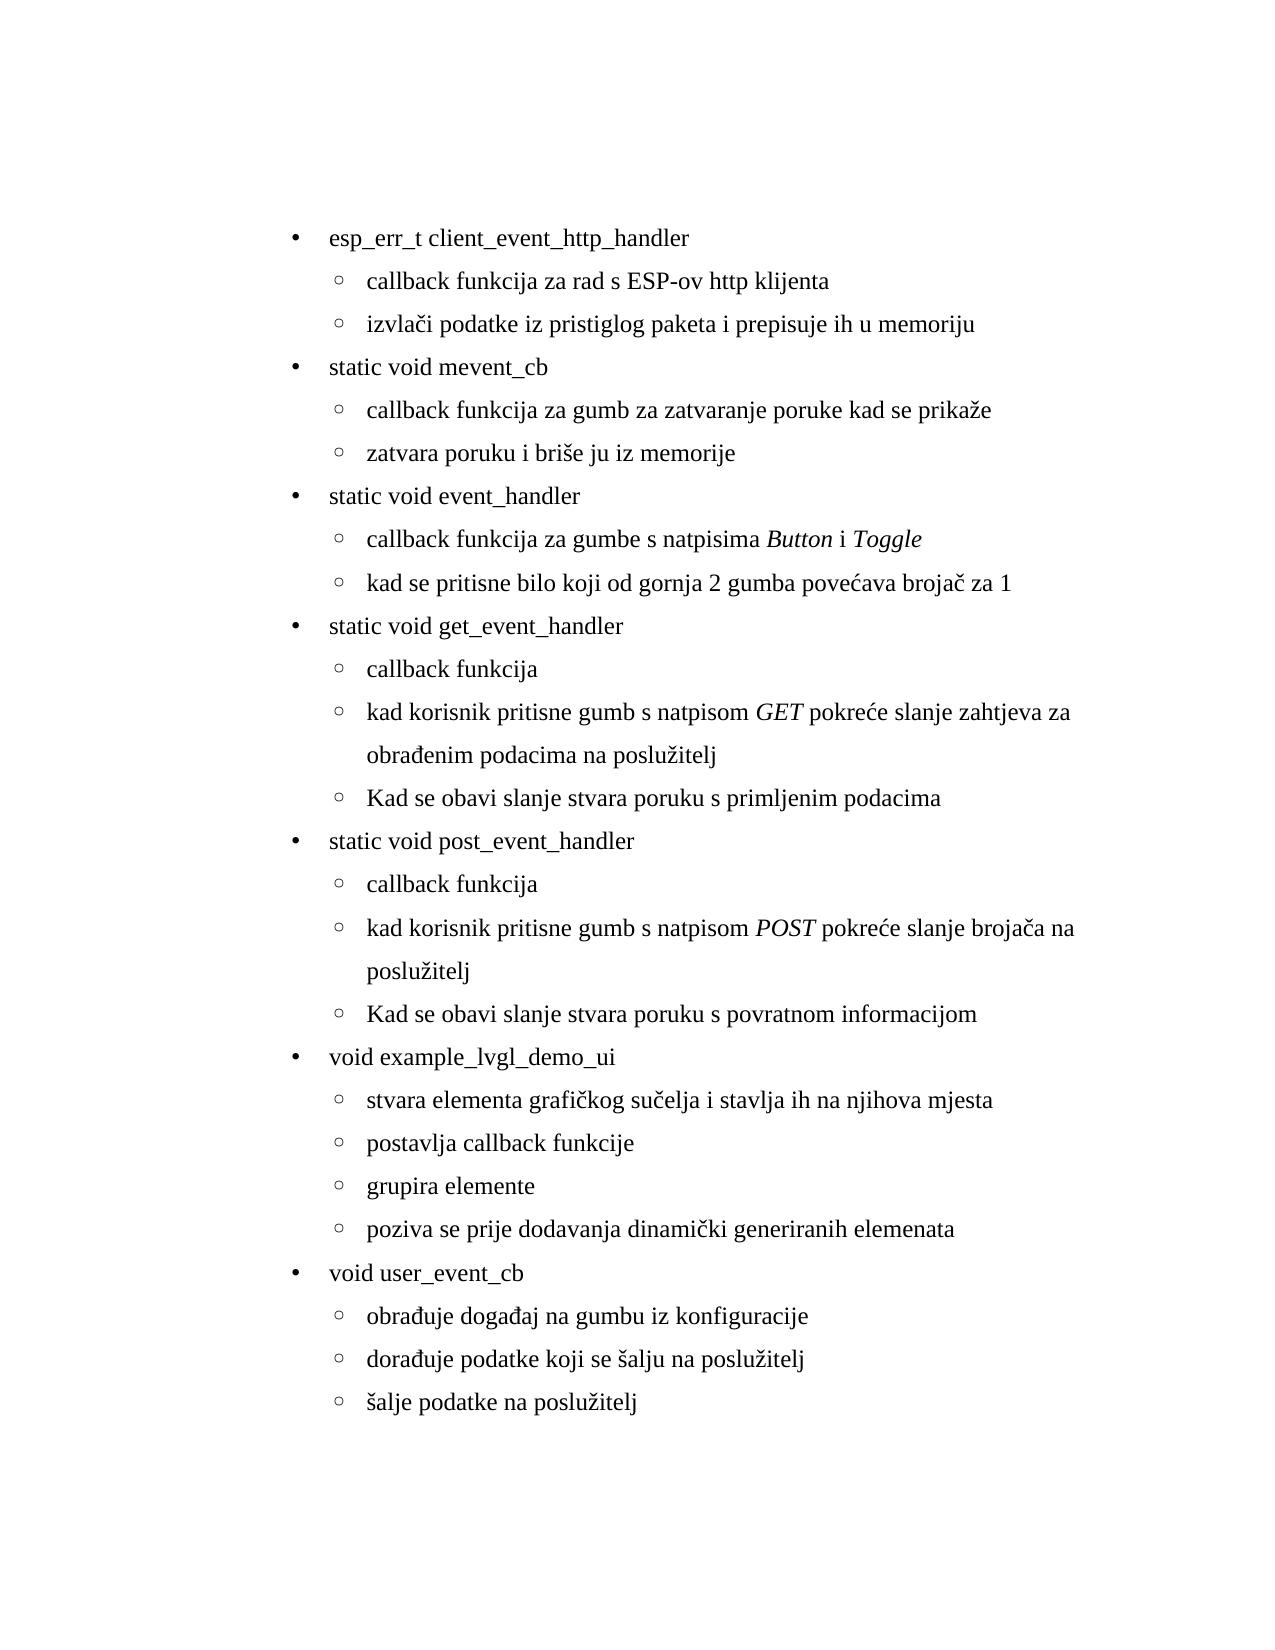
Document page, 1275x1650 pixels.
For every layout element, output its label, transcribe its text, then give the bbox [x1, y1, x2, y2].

list Kad se obavi slanje stvara poruku s primljenim podacima [329, 783, 1127, 812]
list callback funkcija [329, 869, 1127, 898]
list esp_err_t client_event_http_handler [291, 223, 1127, 251]
list callback funkcija [329, 654, 1127, 683]
list poziva se prije dodavanja dinamički generiranih elemenata [329, 1214, 1127, 1243]
list Kad se obavi slanje stvara poruku s povratnom informacijom [329, 999, 1127, 1028]
list static void post_event_handler [291, 826, 1127, 855]
list obrađuje događaj na gumbu iz konfiguracije [329, 1301, 1127, 1329]
list callback funkcija za gumbe s natpisima Button i Toggle [329, 524, 1127, 553]
list šalje podatke na poslužitelj [329, 1387, 1127, 1416]
list kad korisnik pritisne gumb s natpisom POST pokreće slanje brojača na poslužitelj [329, 913, 1127, 984]
list void user_event_cb [291, 1258, 1127, 1286]
list callback funkcija za gumb za zatvaranje poruke kad se prikaže [329, 395, 1127, 424]
list callback funkcija za rad s ESP-ov http klijenta [329, 266, 1127, 294]
list static void mevent_cb [291, 352, 1127, 381]
list dorađuje podatke koji se šalju na poslužitelj [329, 1344, 1127, 1373]
list kad se pritisne bilo koji od gornja 2 gumba povećava brojač za 1 [329, 568, 1127, 596]
list static void event_handler [291, 481, 1127, 510]
list postavlja callback funkcije [329, 1128, 1127, 1157]
list grupira elemente [329, 1171, 1127, 1200]
list izvlači podatke iz pristiglog paketa i prepisuje ih u memoriju [329, 309, 1127, 338]
list void example_lvgl_demo_ui [291, 1042, 1127, 1071]
list static void get_event_handler [291, 611, 1127, 639]
list stvara elementa grafičkog sučelja i stavlja ih na njihova mjesta [329, 1085, 1127, 1114]
list zatvara poruku i briše ju iz memorije [329, 438, 1127, 467]
list kad korisnik pritisne gumb s natpisom GET pokreće slanje zahtjeva za obrađenim podacima na poslužitelj [329, 697, 1127, 769]
